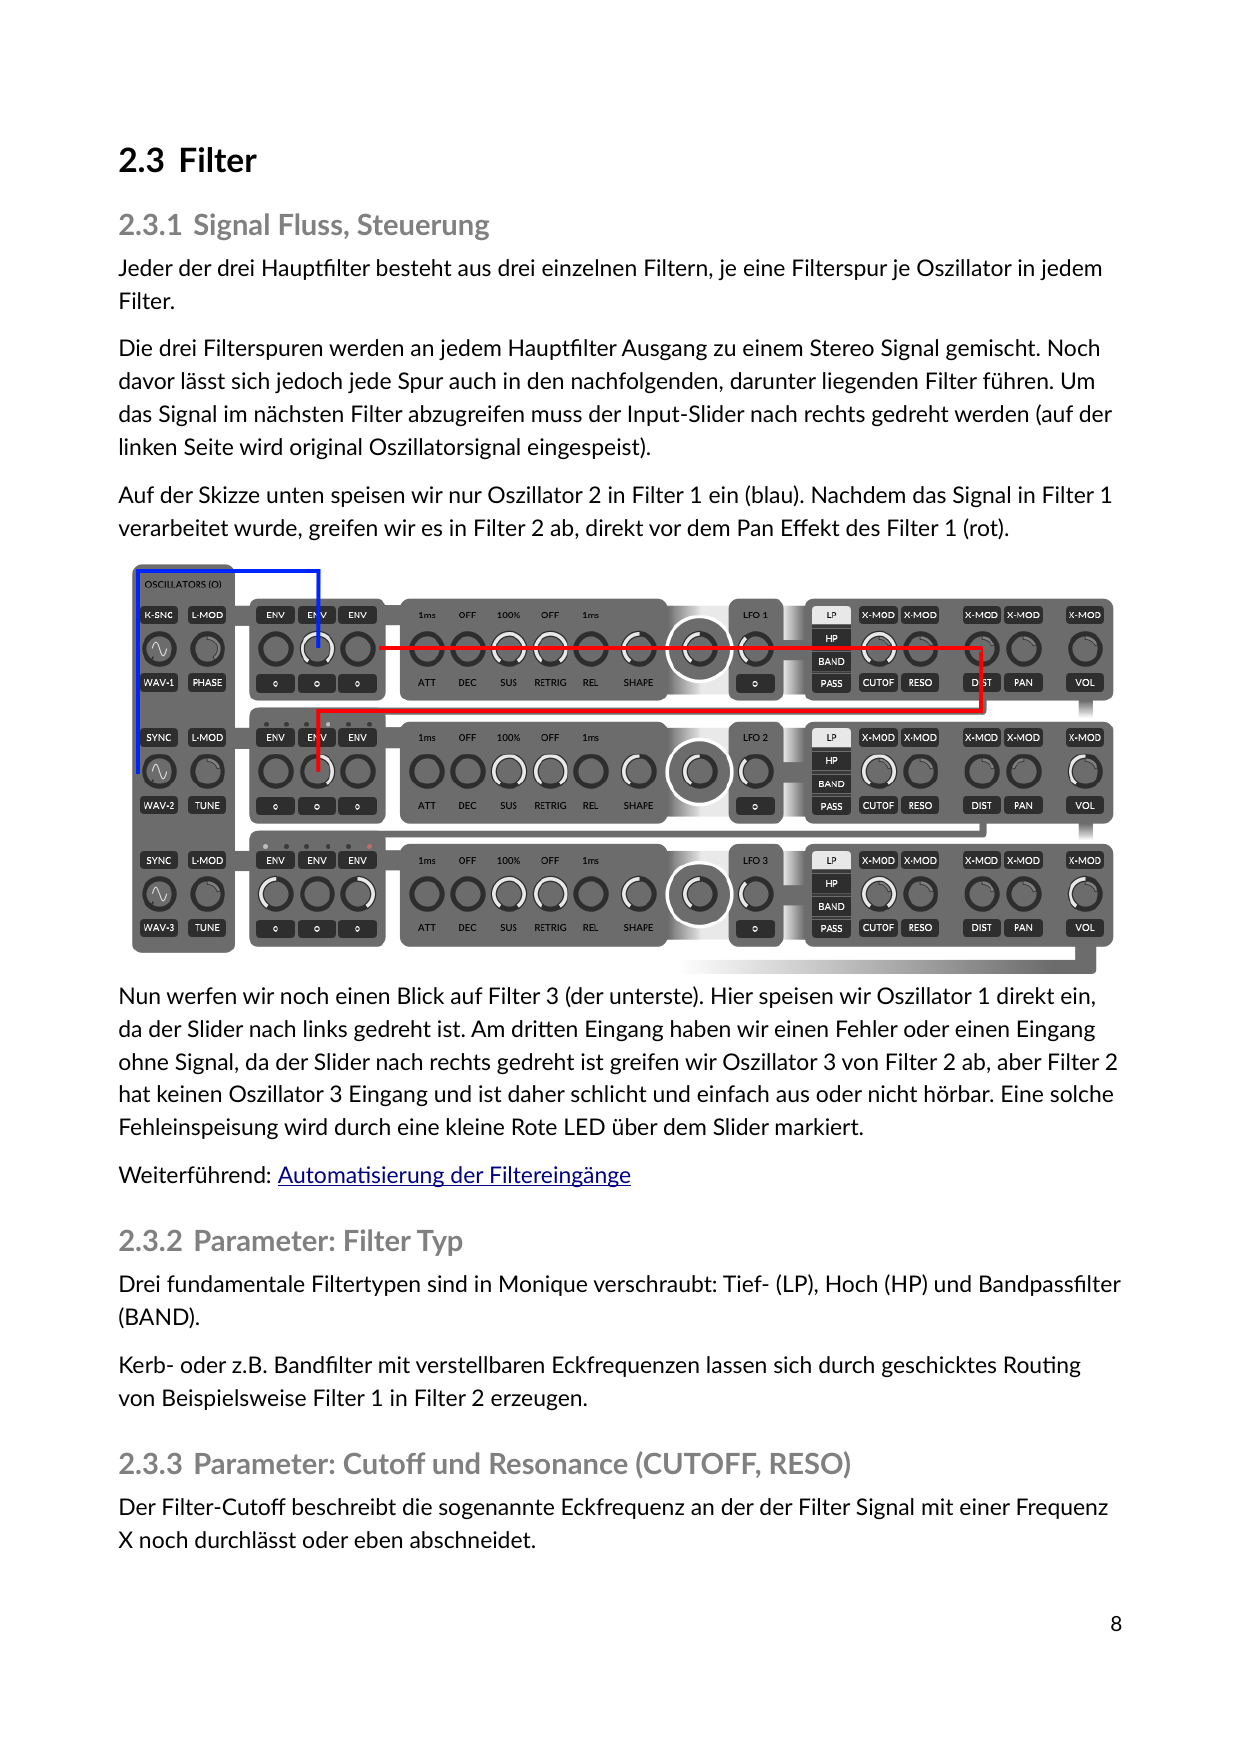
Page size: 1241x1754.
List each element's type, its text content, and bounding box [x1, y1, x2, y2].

text Weiterführend: Automatisierung der Filtereingänge [118, 1161, 1122, 1188]
subtitle Filter [118, 139, 1122, 179]
subtitle Parameter: Cutoff und Resonance (CUTOFF, RESO) [118, 1446, 1122, 1481]
text Der Filter-Cutoff beschreibt die sogenannte Eckfrequenz an der der Filter Signal mit einer Frequenz X noch durchlässt oder eben abschneidet. [118, 1493, 1122, 1554]
text Drei fundamentale Filtertypen sind in Monique verschraubt: Tief- (LP), Hoch (HP) und Bandpassfilter (BAND). [118, 1270, 1122, 1331]
subtitle Parameter: Filter Typ [118, 1223, 1122, 1258]
picture [118, 560, 1123, 977]
text Nun werfen wir noch einen Blick auf Filter 3 (der unterste). Hier speisen wir Oszillator 1 direkt ein, da der Slider nach links gedreht ist. Am dritten Eingang haben wir einen Fehler oder einen Eingang ohne Signal, da der Slider nach rechts gedreht ist greifen wir Oszillator 3 von Filter 2 ab, aber Filter 2 hat keinen Oszillator 3 Eingang und ist daher schlicht und einfach aus oder nicht hörbar. Eine solche Fehleinspeisung wird durch eine kleine Rote LED über dem Slider markiert. [118, 977, 1122, 1141]
subtitle Signal Fluss, Steuerung [118, 206, 1122, 241]
text Auf der Skizze unten speisen wir nur Oszillator 2 in Filter 1 ein (blau). Nachdem das Signal in Filter 1 verarbeitet wurde, greifen wir es in Filter 2 ab, direkt vor dem Pan Effekt des Filter 1 (rot). [118, 481, 1122, 541]
text Kerb- oder z.B. Bandfilter mit verstellbaren Eckfrequenzen lassen sich durch geschicktes Routing von Beispielsweise Filter 1 in Filter 2 erzeugen. [118, 1351, 1122, 1411]
text Jeder der drei Hauptfilter besteht aus drei einzelnen Filtern, je eine Filterspur je Oszillator in jedem Filter. [118, 254, 1122, 314]
text Die drei Filterspuren werden an jedem Hauptfilter Ausgang zu einem Stereo Signal gemischt. Noch davor lässt sich jedoch jede Spur auch in den nachfolgenden, darunter liegenden Filter führen. Um das Signal im nächsten Filter abzugreifen muss der Input-Slider nach rechts gedreht werden (auf der linken Seite wird original Oszillatorsignal eingespeist). [118, 334, 1122, 461]
